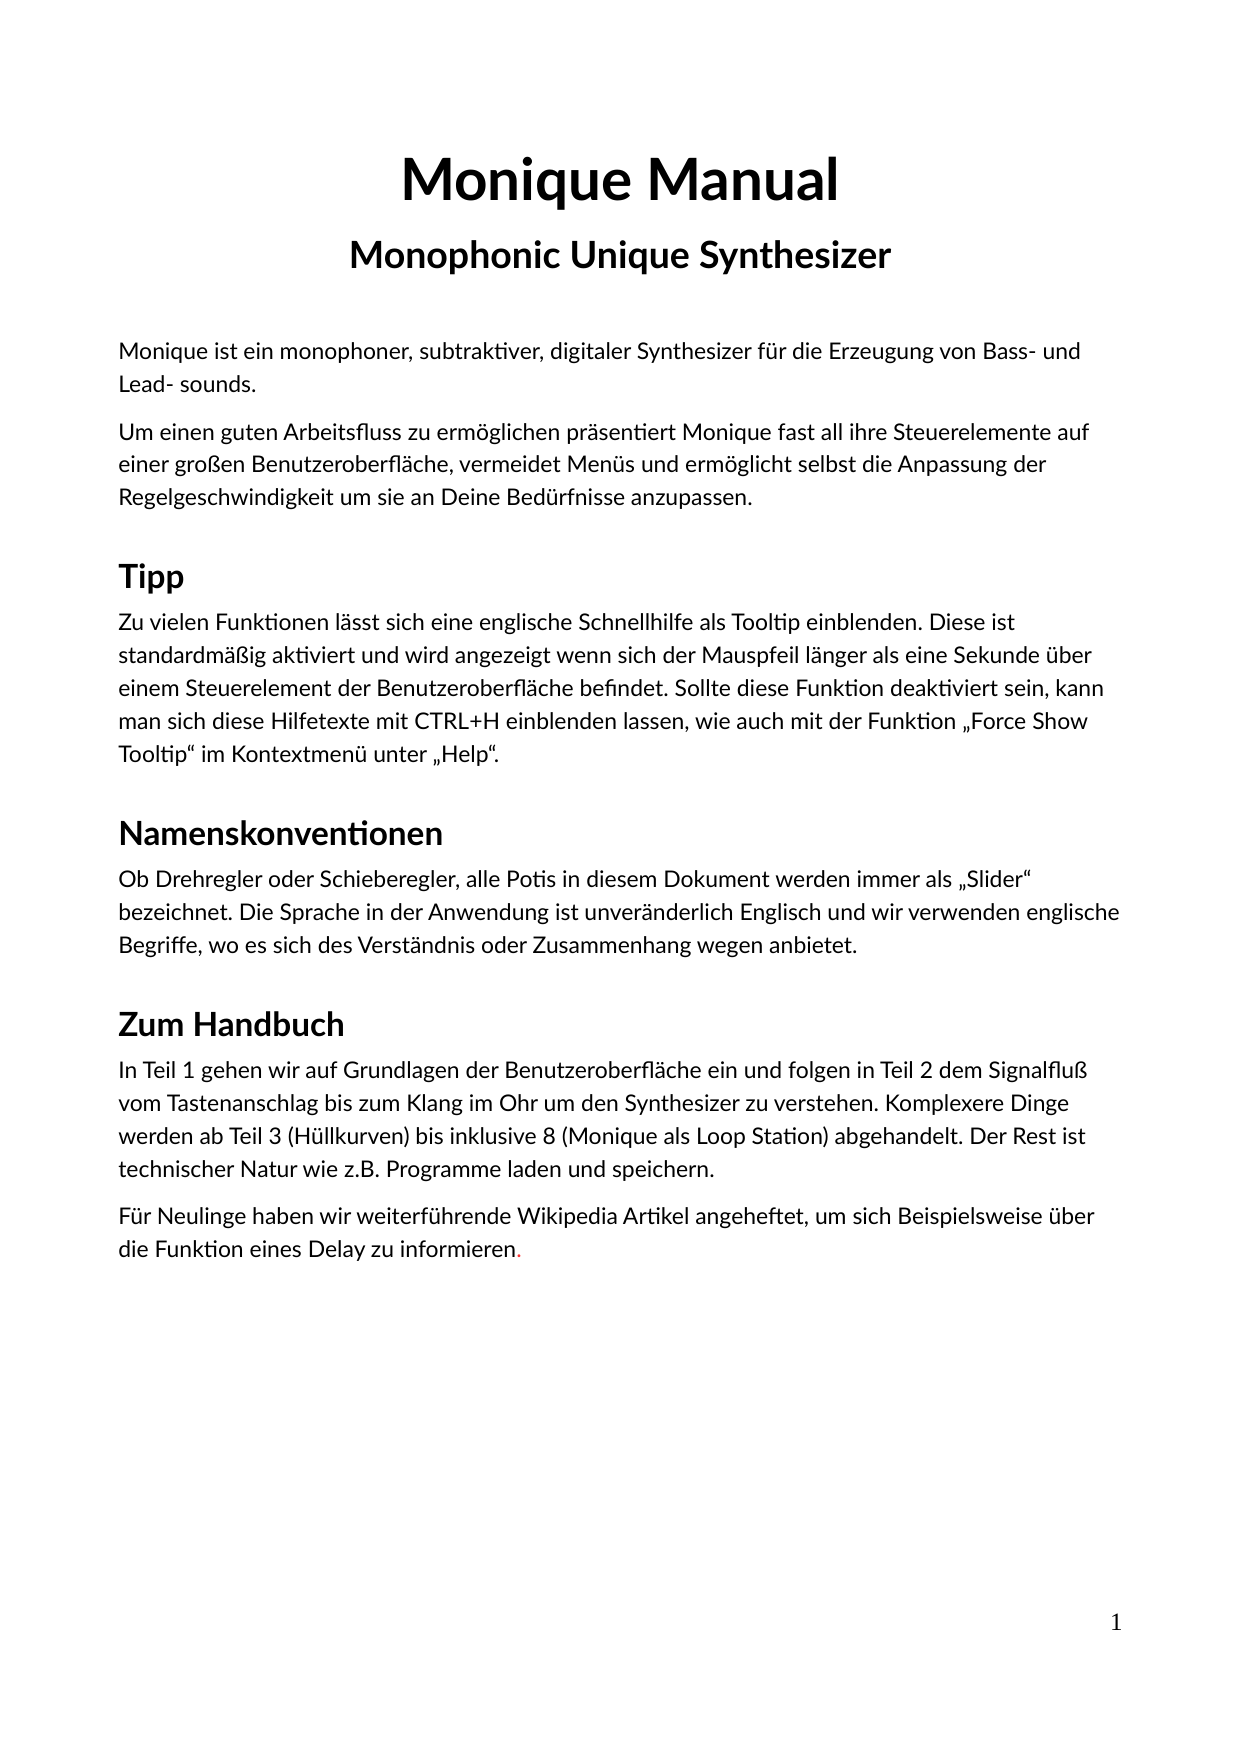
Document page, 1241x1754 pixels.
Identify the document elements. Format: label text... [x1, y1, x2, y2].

text Um einen guten Arbeitsfluss zu ermöglichen präsentiert Monique fast all ihre Steuerelemente auf einer großen Benutzeroberfläche, vermeidet Menüs und ermöglicht selbst die Anpassung der Regelgeschwindigkeit um sie an Deine Bedürfnisse anzupassen. [118, 417, 1122, 511]
subtitle Zum Handbuch [118, 1003, 1122, 1043]
text Für Neulinge haben wir weiterführende Wikipedia Artikel angeheftet, um sich Beispielsweise über die Funktion eines Delay zu informieren. [118, 1202, 1122, 1262]
text Zu vielen Funktionen lässt sich eine englische Schnellhilfe als Tooltip einblenden. Diese ist standardmäßig aktiviert und wird angezeigt wenn sich der Mauspfeil länger als eine Sekunde über einem Steuerelement der Benutzeroberfläche befindet. Sollte diese Funktion deaktiviert sein, kann man sich diese Hilfetexte mit CTRL+H einblenden lassen, wie auch mit der Funktion „Force Show Tooltip“ im Kontextmenü unter „Help“. [118, 608, 1122, 767]
title Monique Manual [118, 143, 1122, 213]
text In Teil 1 gehen wir auf Grundlagen der Benutzeroberfläche ein und folgen in Teil 2 dem Signalfluß vom Tastenanschlag bis zum Klang im Ohr um den Synthesizer zu verstehen. Komplexere Dinge werden ab Teil 3 (Hüllkurven) bis inklusive 8 (Monique als Loop Station) abgehandelt. Der Rest ist technischer Natur wie z.B. Programme laden und speichern. [118, 1056, 1122, 1182]
subtitle Namenskonventionen [118, 812, 1122, 852]
subtitle Tipp [118, 556, 1122, 596]
text Ob Drehregler oder Schieberegler, alle Potis in diesem Dokument werden immer als „Slider“ bezeichnet. Die Sprache in der Anwendung ist unveränderlich Englisch und wir verwenden englische Begriffe, wo es sich des Verständnis oder Zusammenhang wegen anbietet. [118, 865, 1122, 958]
text Monique ist ein monophoner, subtraktiver, digitaler Synthesizer für die Erzeugung von Bass- und Lead- sounds. [118, 337, 1122, 397]
subtitle Monophonic Unique Synthesizer [118, 232, 1122, 277]
